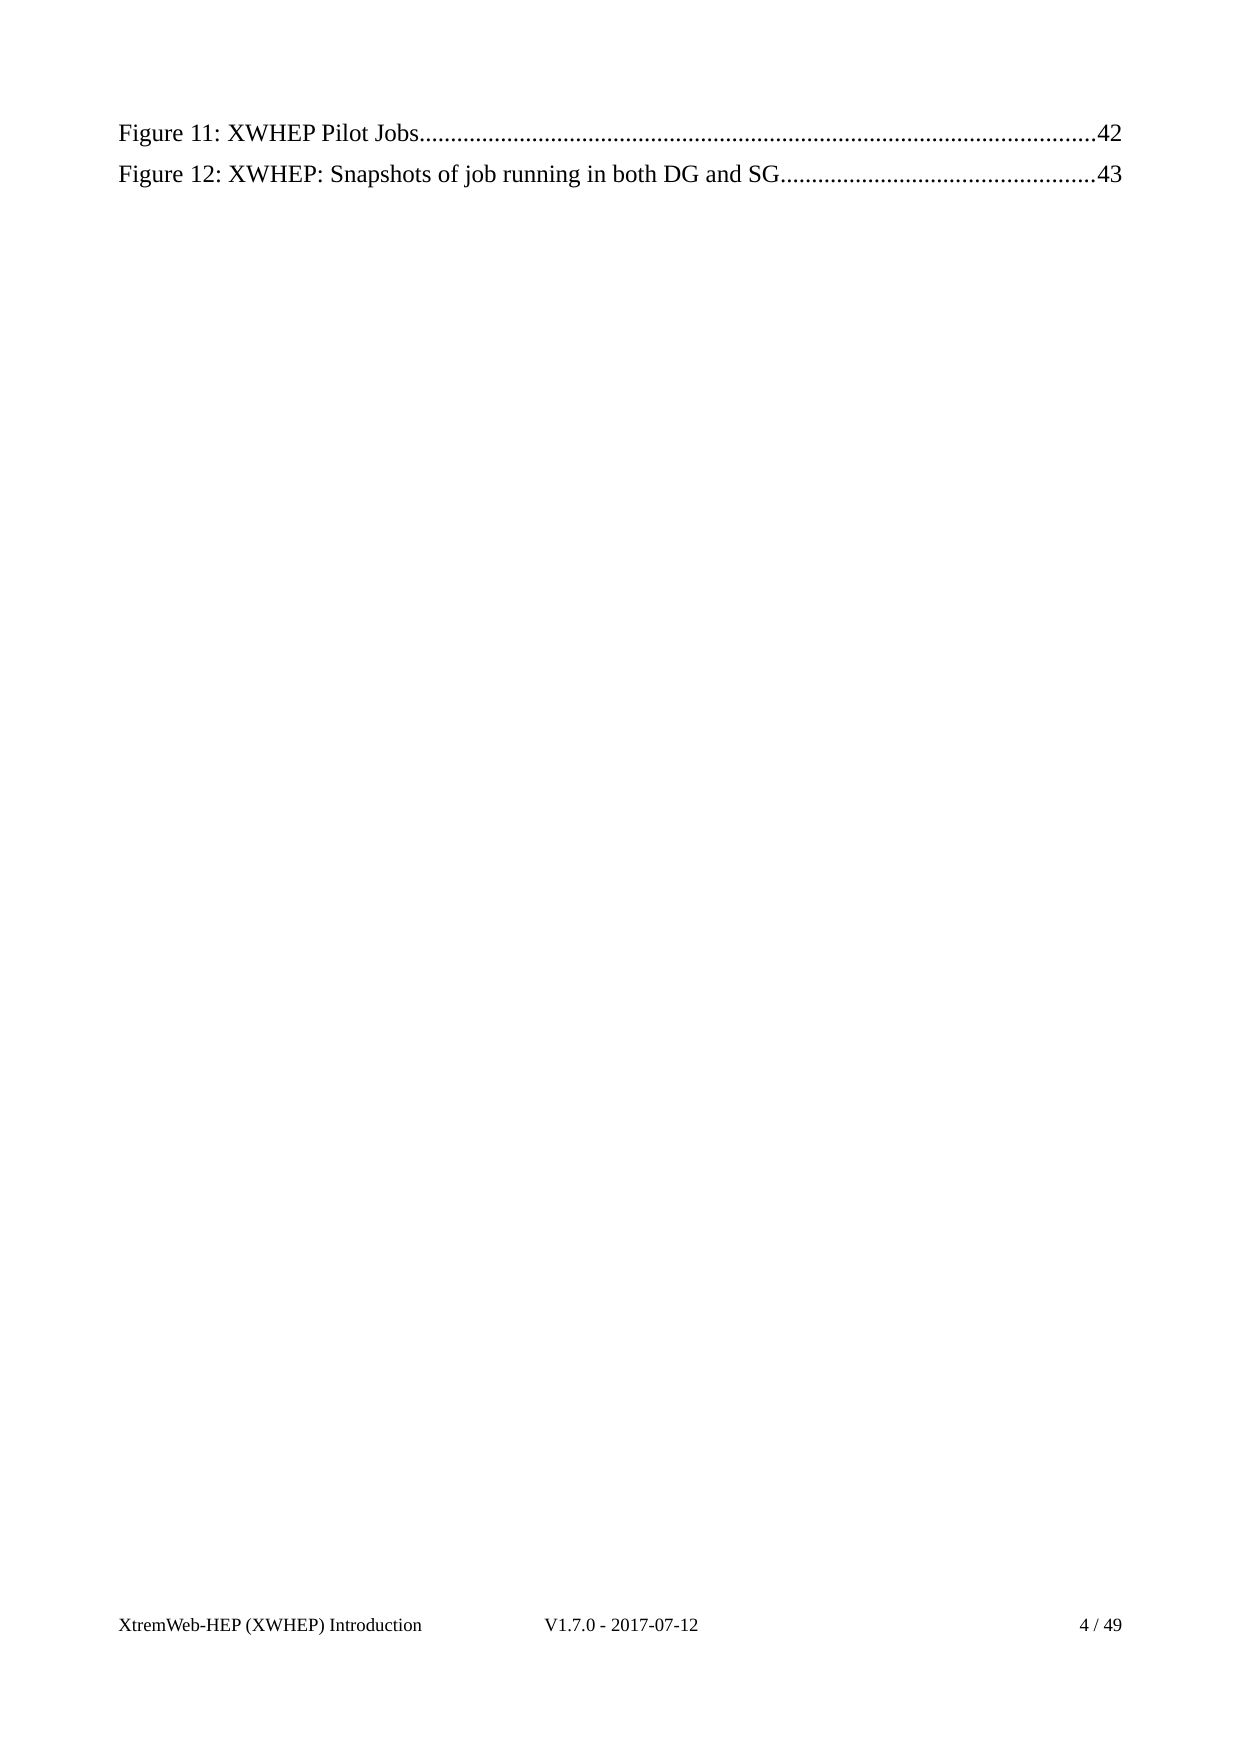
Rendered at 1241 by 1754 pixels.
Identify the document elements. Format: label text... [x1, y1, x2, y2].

text Figure 12: XWHEP: Snapshots of job running in both DG and SG 43 [118, 159, 1122, 187]
text Figure 11: XWHEP Pilot Jobs 42 [118, 118, 1122, 147]
